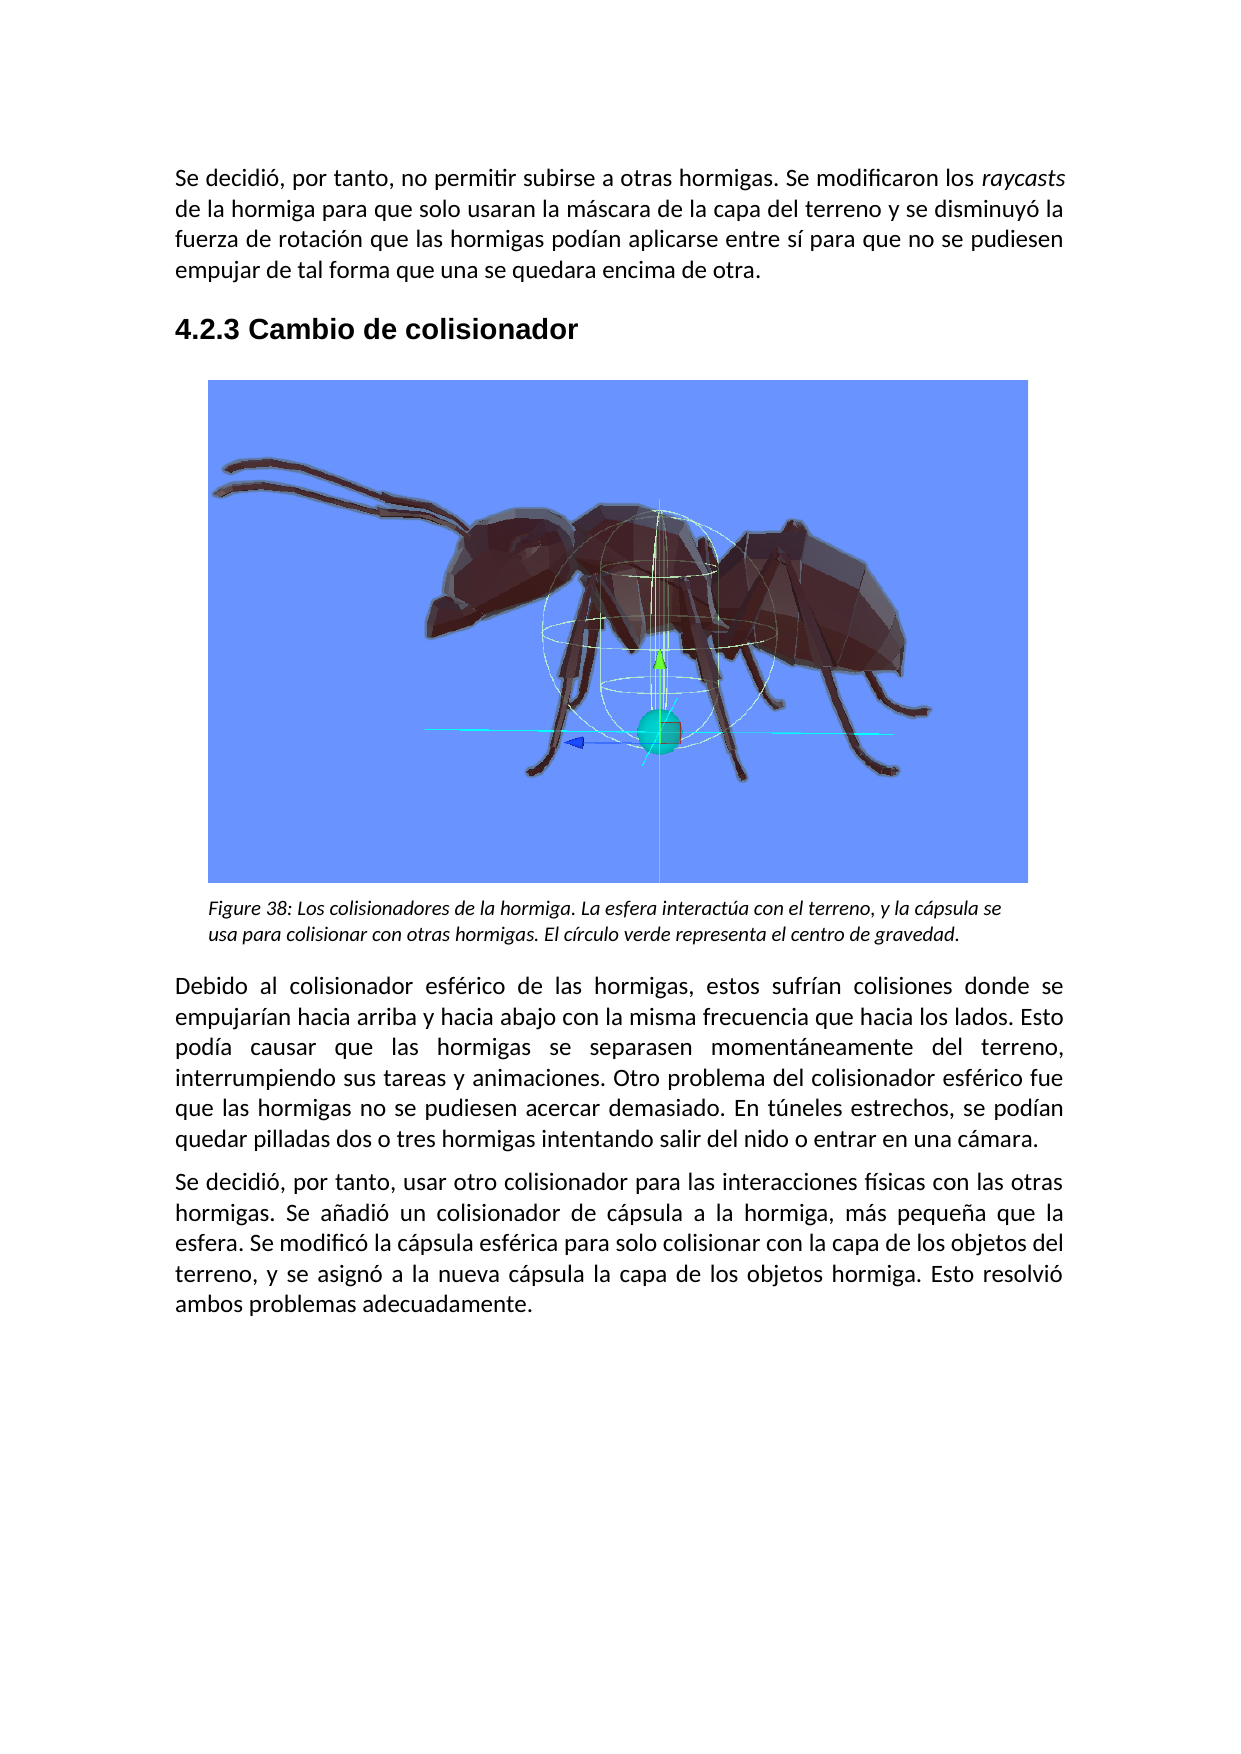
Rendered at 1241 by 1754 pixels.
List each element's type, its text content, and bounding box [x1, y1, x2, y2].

text Se decidió, por tanto, no permitir subirse a otras hormigas. Se modificaron los raycasts de la hormiga para que solo usaran la máscara de la capa del terreno y se disminuyó la fuerza de rotación que las hormigas podían aplicarse entre sí para que no se pudiesen empujar de tal forma que una se quedara encima de otra. [175, 162, 1065, 284]
picture [208, 380, 1029, 883]
subtitle Cambio de colisionador [175, 312, 1065, 345]
text Debido al colisionador esférico de las hormigas, estos sufrían colisiones donde se empujarían hacia arriba y hacia abajo con la misma frecuencia que hacia los lados. Esto podía causar que las hormigas se separasen momentáneamente del terreno, interrumpiendo sus tareas y animaciones. Otro problema del colisionador esférico fue que las hormigas no se pudiesen acercar demasiado. En túneles estrechos, se podían quedar pilladas dos o tres hormigas intentando salir del nido o entrar en una cámara. [175, 358, 1065, 1154]
text Figure 38: Los colisionadores de la hormiga. La esfera interactúa con el terreno, y la cápsula se usa para colisionar con otras hormigas. El círculo verde representa el centro de gravedad. [208, 883, 1028, 946]
text Se decidió, por tanto, usar otro colisionador para las interacciones físicas con las otras hormigas. Se añadió un colisionador de cápsula a la hormiga, más pequeña que la esfera. Se modificó la cápsula esférica para solo colisionar con la capa de los objetos del terreno, y se asignó a la nueva cápsula la capa de los objetos hormiga. Esto resolvió ambos problemas adecuadamente. [175, 1166, 1065, 1319]
